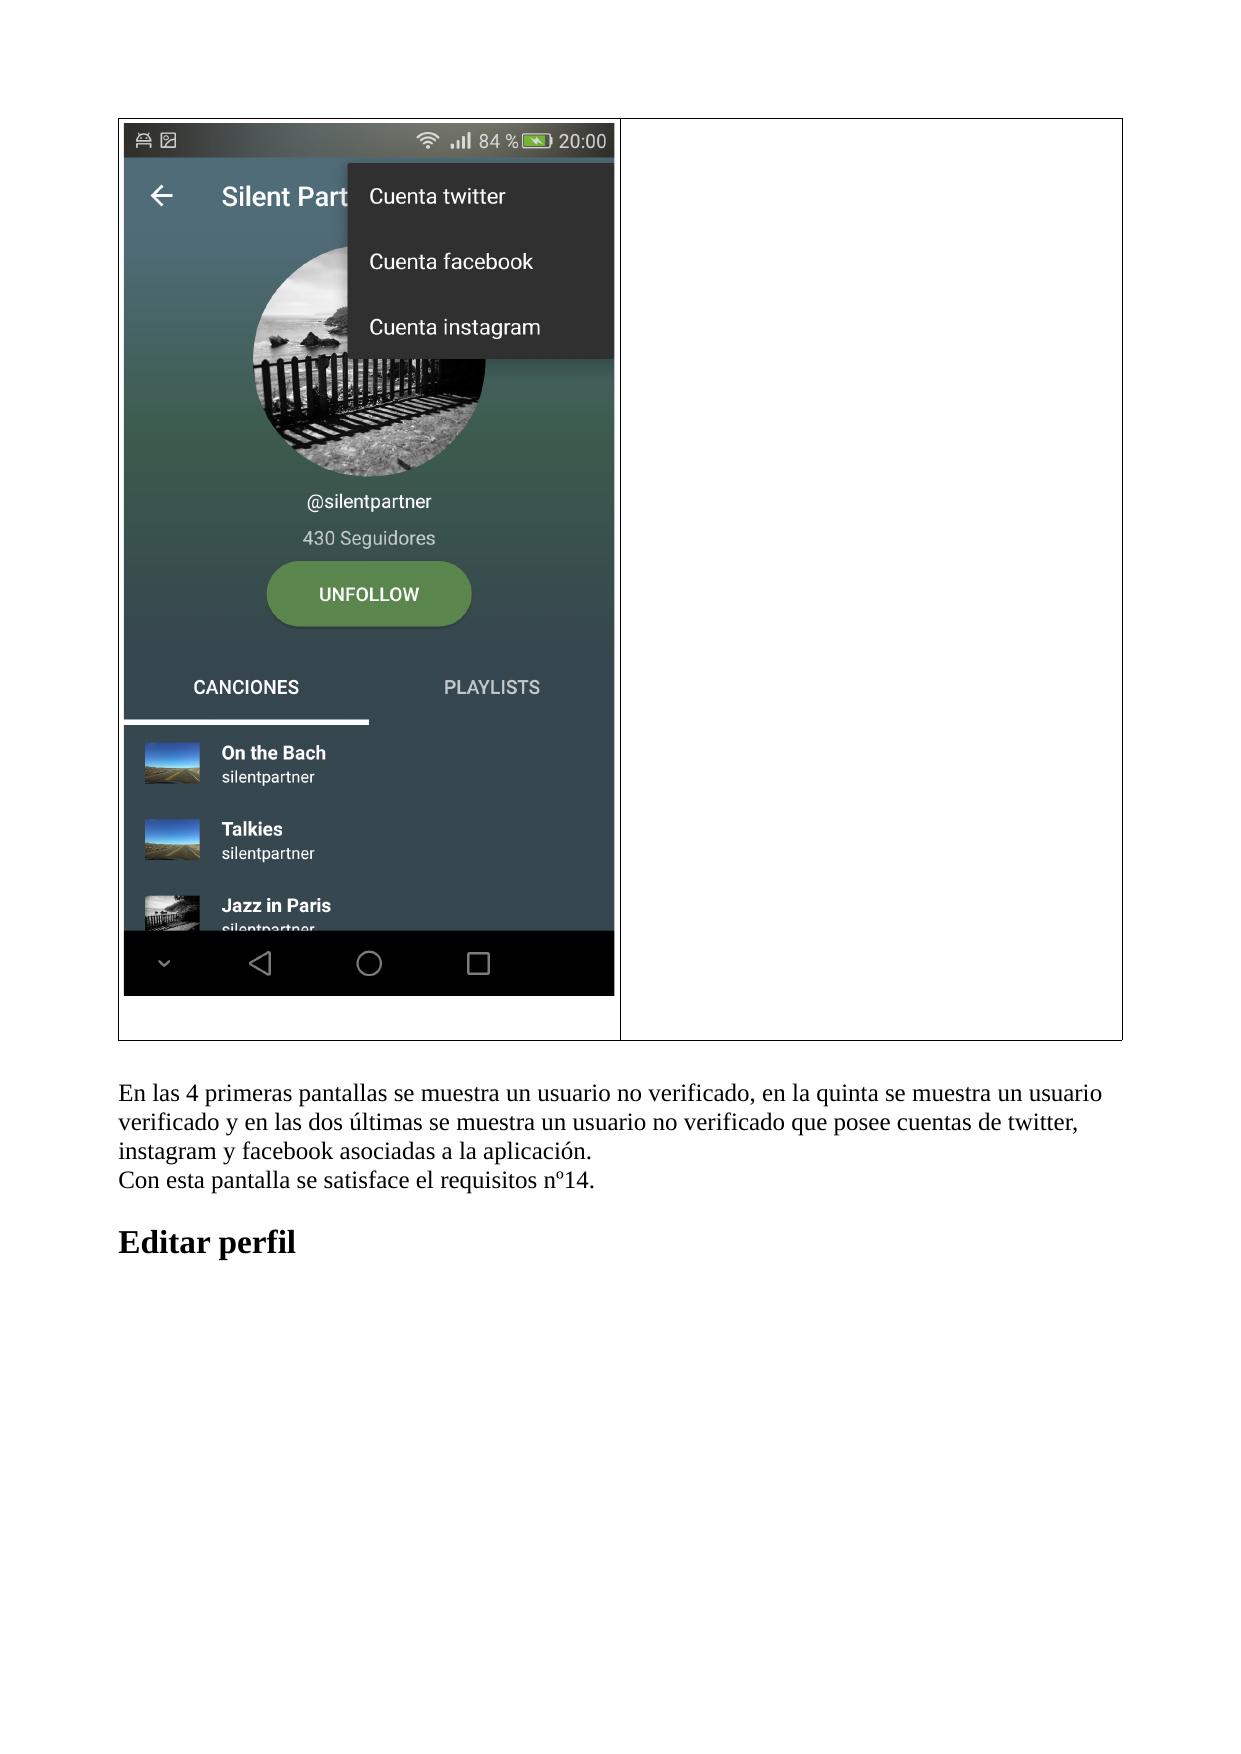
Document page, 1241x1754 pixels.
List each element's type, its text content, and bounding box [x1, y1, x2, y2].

text Con esta pantalla se satisface el requisitos nº14. [118, 1165, 1122, 1193]
table_cell [119, 119, 620, 1040]
picture [123, 123, 615, 996]
text Editar perfil [118, 1222, 1122, 1261]
text En las 4 primeras pantallas se muestra un usuario no verificado, en la quinta se muestra un usuario verificado y en las dos últimas se muestra un usuario no verificado que posee cuentas de twitter, instagram y facebook asociadas a la aplicación. [118, 1078, 1122, 1165]
table_cell [621, 119, 1122, 1040]
